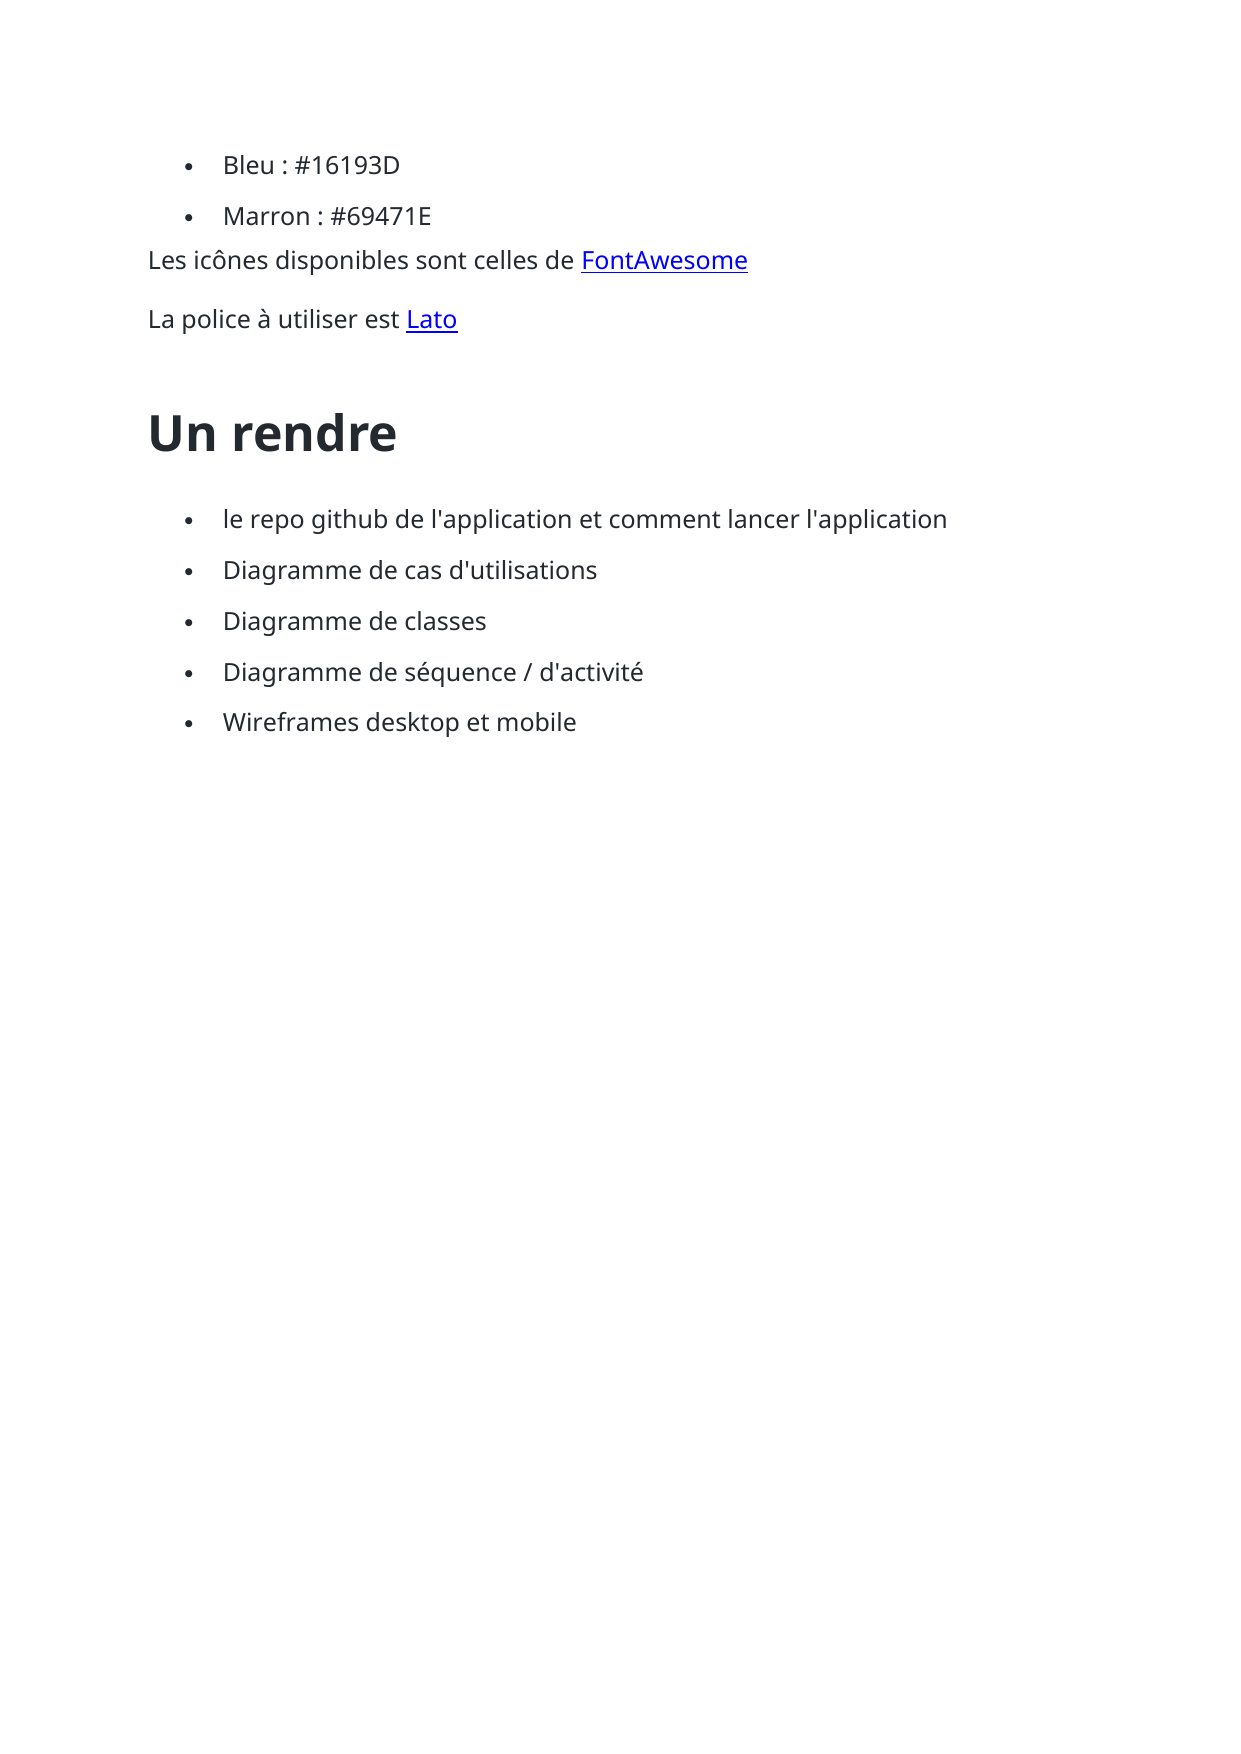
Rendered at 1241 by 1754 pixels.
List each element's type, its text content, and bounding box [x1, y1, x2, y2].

list Diagramme de classes [185, 603, 1093, 637]
list Diagramme de cas d'utilisations [185, 553, 1093, 587]
list Diagramme de séquence / d'activité [185, 654, 1093, 688]
list Marron : #69471E [185, 198, 1093, 232]
list Bleu : #16193D [185, 148, 1093, 182]
list Wireframes desktop et mobile [185, 705, 1093, 739]
list le repo github de l'application et comment lancer l'application [185, 502, 1093, 536]
text La police à utiliser est Lato [148, 302, 1093, 336]
subtitle Un rendre [148, 398, 1093, 467]
text Les icônes disponibles sont celles de FontAwesome [148, 243, 1093, 277]
